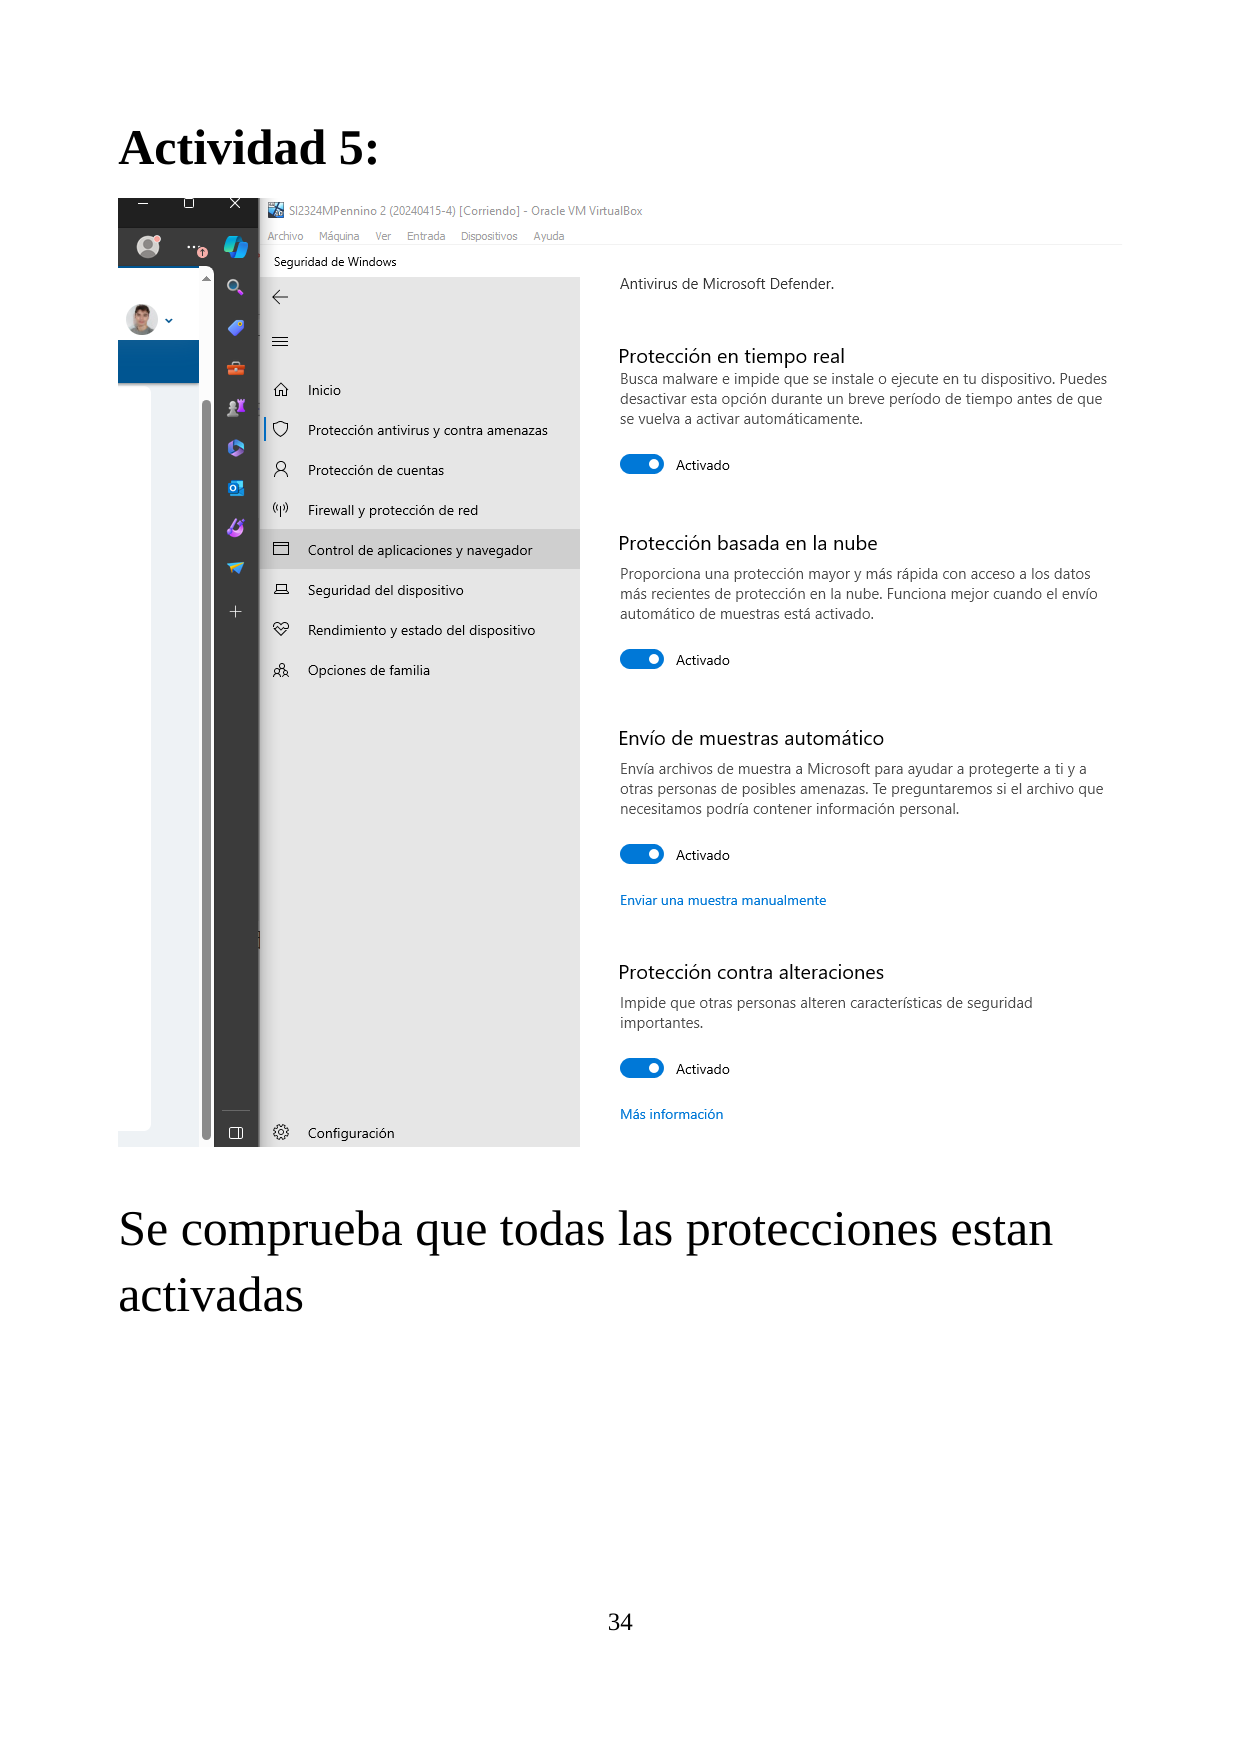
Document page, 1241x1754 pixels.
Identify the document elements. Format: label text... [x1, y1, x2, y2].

picture [118, 198, 1123, 1147]
text Actividad 5: [118, 118, 1122, 176]
text Se comprueba que todas las protecciones estan activadas [118, 1199, 1122, 1322]
